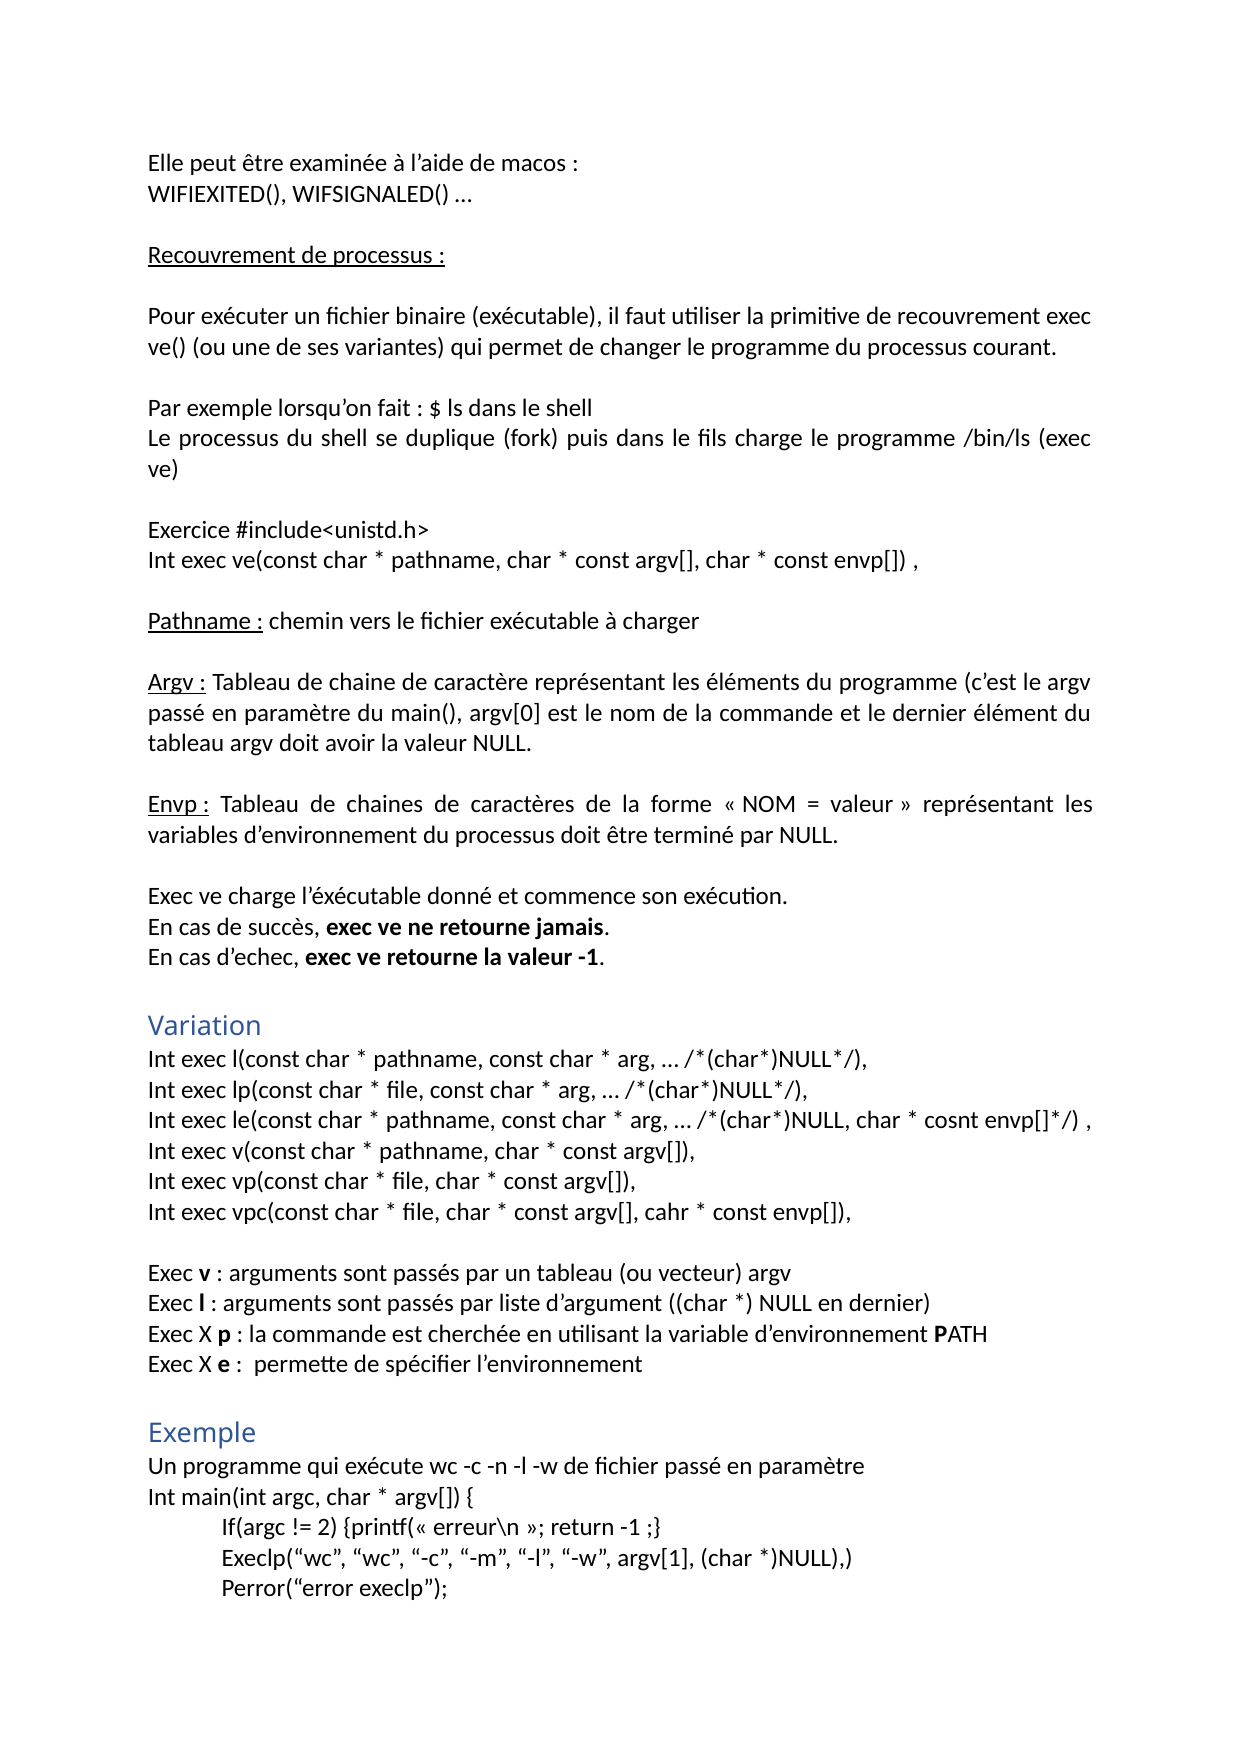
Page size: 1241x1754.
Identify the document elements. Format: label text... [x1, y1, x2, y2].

text Execlp(“wc”, “wc”, “-c”, “-m”, “-l”, “-w”, argv[1], (char *)NULL),) [148, 1542, 1093, 1573]
text En cas d’echec, exec ve retourne la valeur -1. [148, 941, 1093, 972]
text Par exemple lorsqu’on fait : $ ls dans le shell [148, 392, 1093, 422]
text Int exec vp(const char * file, char * const argv[]), [148, 1165, 1093, 1196]
text Int exec le(const char * pathname, const char * arg, … /*(char*)NULL, char * cosnt envp[]*/) , [148, 1104, 1093, 1135]
text Int exec ve(const char * pathname, char * const argv[], char * const envp[]) , [148, 544, 1093, 575]
text Exec l : arguments sont passés par liste d’argument ((char *) NULL en dernier) [148, 1287, 1093, 1318]
text Envp : Tableau de chaines de caractères de la forme « NOM = valeur » représentant les variables d’environnement du processus doit être terminé par NULL. [148, 788, 1093, 849]
text En cas de succès, exec ve ne retourne jamais. [148, 911, 1093, 941]
text Le processus du shell se duplique (fork) puis dans le fils charge le programme /bin/ls (exec ve) [148, 422, 1093, 483]
text Int exec l(const char * pathname, const char * arg, … /*(char*)NULL*/), [148, 1043, 1093, 1074]
text If(argc != 2) {printf(« erreur\n »; return -1 ;} [148, 1512, 1093, 1542]
text Exec X p : la commande est cherchée en utilisant la variable d’environnement PATH [148, 1318, 1093, 1348]
text Exec X e : permette de spécifier l’environnement [148, 1348, 1093, 1379]
text Exec ve charge l’éxécutable donné et commence son exécution. [148, 880, 1093, 911]
text Argv : Tableau de chaine de caractère représentant les éléments du programme (c’est le argv passé en paramètre du main(), argv[0] est le nom de la commande et le dernier élément du tableau argv doit avoir la valeur NULL. [148, 666, 1093, 758]
text Int exec vpc(const char * file, char * const argv[], cahr * const envp[]), [148, 1196, 1093, 1226]
text Int exec v(const char * pathname, char * const argv[]), [148, 1135, 1093, 1165]
text Recouvrement de processus : [148, 239, 1093, 270]
text Pathname : chemin vers le fichier exécutable à charger [148, 605, 1093, 636]
text Pour exécuter un fichier binaire (exécutable), il faut utiliser la primitive de recouvrement exec ve() (ou une de ses variantes) qui permet de changer le programme du processus courant. [148, 300, 1093, 361]
text Perror(“error execlp”); [148, 1573, 1093, 1603]
subtitle Exemple [148, 1414, 1093, 1451]
text Exec v : arguments sont passés par un tableau (ou vecteur) argv [148, 1257, 1093, 1287]
subtitle Variation [148, 1006, 1093, 1043]
text Un programme qui exécute wc -c -n -l -w de fichier passé en paramètre [148, 1451, 1093, 1481]
text Int main(int argc, char * argv[]) { [148, 1481, 1093, 1512]
text Exercice #include<unistd.h> [148, 514, 1093, 544]
text Elle peut être examinée à l’aide de macos : [148, 148, 1093, 178]
text WIFIEXITED(), WIFSIGNALED() … [148, 178, 1093, 209]
text Int exec lp(const char * file, const char * arg, … /*(char*)NULL*/), [148, 1074, 1093, 1104]
